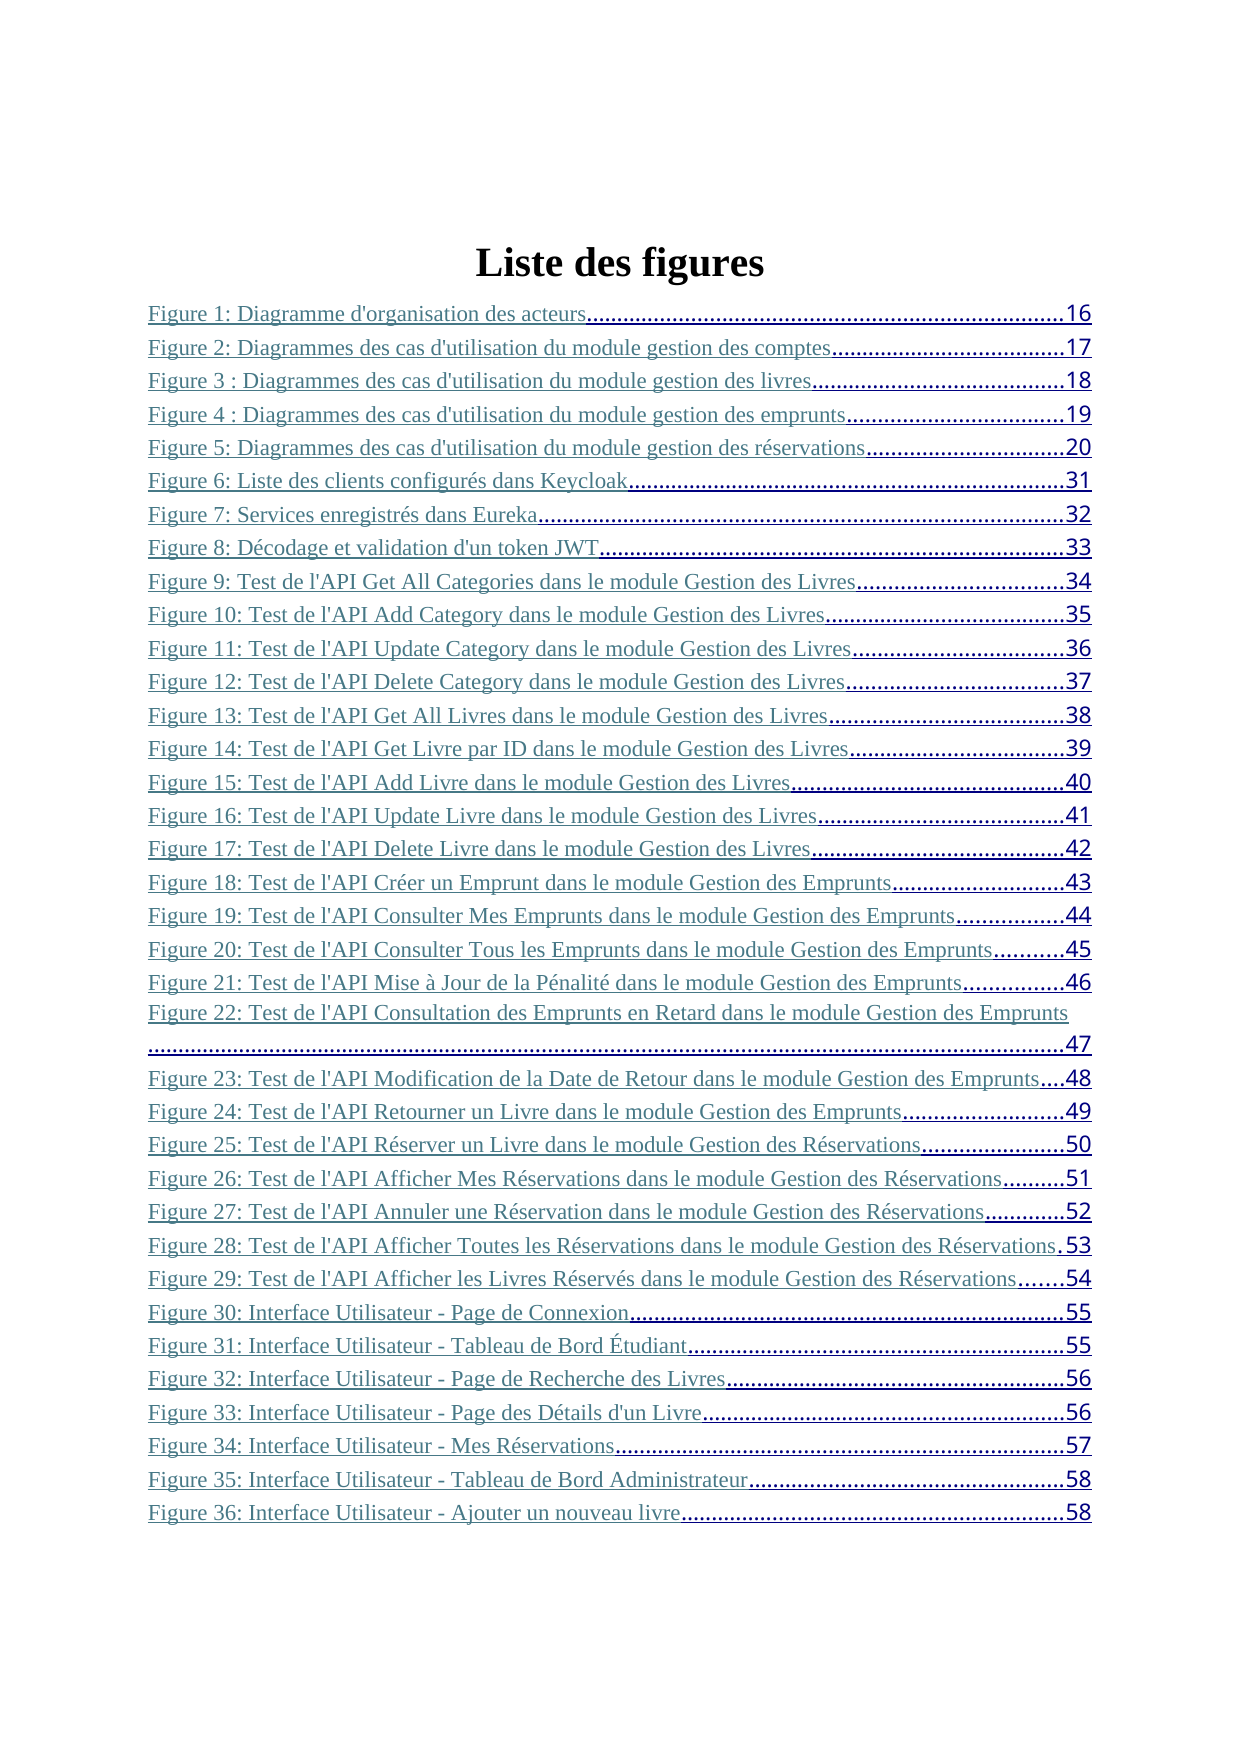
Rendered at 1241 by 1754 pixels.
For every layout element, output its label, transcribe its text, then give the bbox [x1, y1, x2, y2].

text Figure 4 : Diagrammes des cas d'utilisation du module gestion des emprunts 19 [148, 398, 1093, 429]
text Figure 6: Liste des clients configurés dans Keycloak 31 [148, 464, 1093, 496]
text Figure 12: Test de l'API Delete Category dans le module Gestion des Livres 37 [148, 665, 1093, 696]
text Figure 32: Interface Utilisateur - Page de Recherche des Livres 56 [148, 1362, 1093, 1394]
text Figure 7: Services enregistrés dans Eureka 32 [148, 498, 1093, 529]
text Figure 30: Interface Utilisateur - Page de Connexion 55 [148, 1296, 1093, 1327]
text Figure 13: Test de l'API Get All Livres dans le module Gestion des Livres 38 [148, 698, 1093, 730]
text Figure 5: Diagrammes des cas d'utilisation du module gestion des réservations 20 [148, 431, 1093, 462]
text Figure 1: Diagramme d'organisation des acteurs 16 [148, 297, 1093, 328]
text Figure 31: Interface Utilisateur - Tableau de Bord Étudiant 55 [148, 1329, 1093, 1360]
text Figure 28: Test de l'API Afficher Toutes les Réservations dans le module Gestion des Réservations 53 [148, 1229, 1093, 1260]
text Figure 16: Test de l'API Update Livre dans le module Gestion des Livres 41 [148, 799, 1093, 830]
text Figure 15: Test de l'API Add Livre dans le module Gestion des Livres 40 [148, 765, 1093, 797]
text Figure 25: Test de l'API Réserver un Livre dans le module Gestion des Réservations 50 [148, 1128, 1093, 1159]
text Figure 34: Interface Utilisateur - Mes Réservations 57 [148, 1429, 1093, 1461]
text Figure 22: Test de l'API Consultation des Emprunts en Retard dans le module Gestion des Emprunts 47 [148, 999, 1093, 1059]
text Figure 26: Test de l'API Afficher Mes Réservations dans le module Gestion des Réservations 51 [148, 1162, 1093, 1193]
text Figure 14: Test de l'API Get Livre par ID dans le module Gestion des Livres 39 [148, 732, 1093, 763]
text Figure 36: Interface Utilisateur - Ajouter un nouveau livre 58 [148, 1496, 1093, 1527]
text Figure 20: Test de l'API Consulter Tous les Emprunts dans le module Gestion des Emprunts 45 [148, 933, 1093, 964]
text Figure 10: Test de l'API Add Category dans le module Gestion des Livres 35 [148, 598, 1093, 629]
text Figure 3 : Diagrammes des cas d'utilisation du module gestion des livres 18 [148, 364, 1093, 395]
text Figure 27: Test de l'API Annuler une Réservation dans le module Gestion des Réservations 52 [148, 1195, 1093, 1226]
subtitle Liste des figures [148, 238, 1093, 286]
text Figure 11: Test de l'API Update Category dans le module Gestion des Livres 36 [148, 632, 1093, 663]
text Figure 35: Interface Utilisateur - Tableau de Bord Administrateur 58 [148, 1463, 1093, 1494]
text Figure 24: Test de l'API Retourner un Livre dans le module Gestion des Emprunts 49 [148, 1095, 1093, 1126]
text Figure 23: Test de l'API Modification de la Date de Retour dans le module Gestion des Emprunts 48 [148, 1061, 1093, 1093]
text Figure 8: Décodage et validation d'un token JWT 33 [148, 531, 1093, 563]
text Figure 2: Diagrammes des cas d'utilisation du module gestion des comptes 17 [148, 331, 1093, 362]
text Figure 29: Test de l'API Afficher les Livres Réservés dans le module Gestion des Réservations 54 [148, 1262, 1093, 1293]
text Figure 21: Test de l'API Mise à Jour de la Pénalité dans le module Gestion des Emprunts 46 [148, 966, 1093, 997]
text Figure 33: Interface Utilisateur - Page des Détails d'un Livre 56 [148, 1396, 1093, 1427]
text Figure 18: Test de l'API Créer un Emprunt dans le module Gestion des Emprunts 43 [148, 866, 1093, 897]
text Figure 19: Test de l'API Consulter Mes Emprunts dans le module Gestion des Emprunts 44 [148, 899, 1093, 930]
text Figure 9: Test de l'API Get All Categories dans le module Gestion des Livres 34 [148, 565, 1093, 596]
text Figure 17: Test de l'API Delete Livre dans le module Gestion des Livres 42 [148, 832, 1093, 863]
